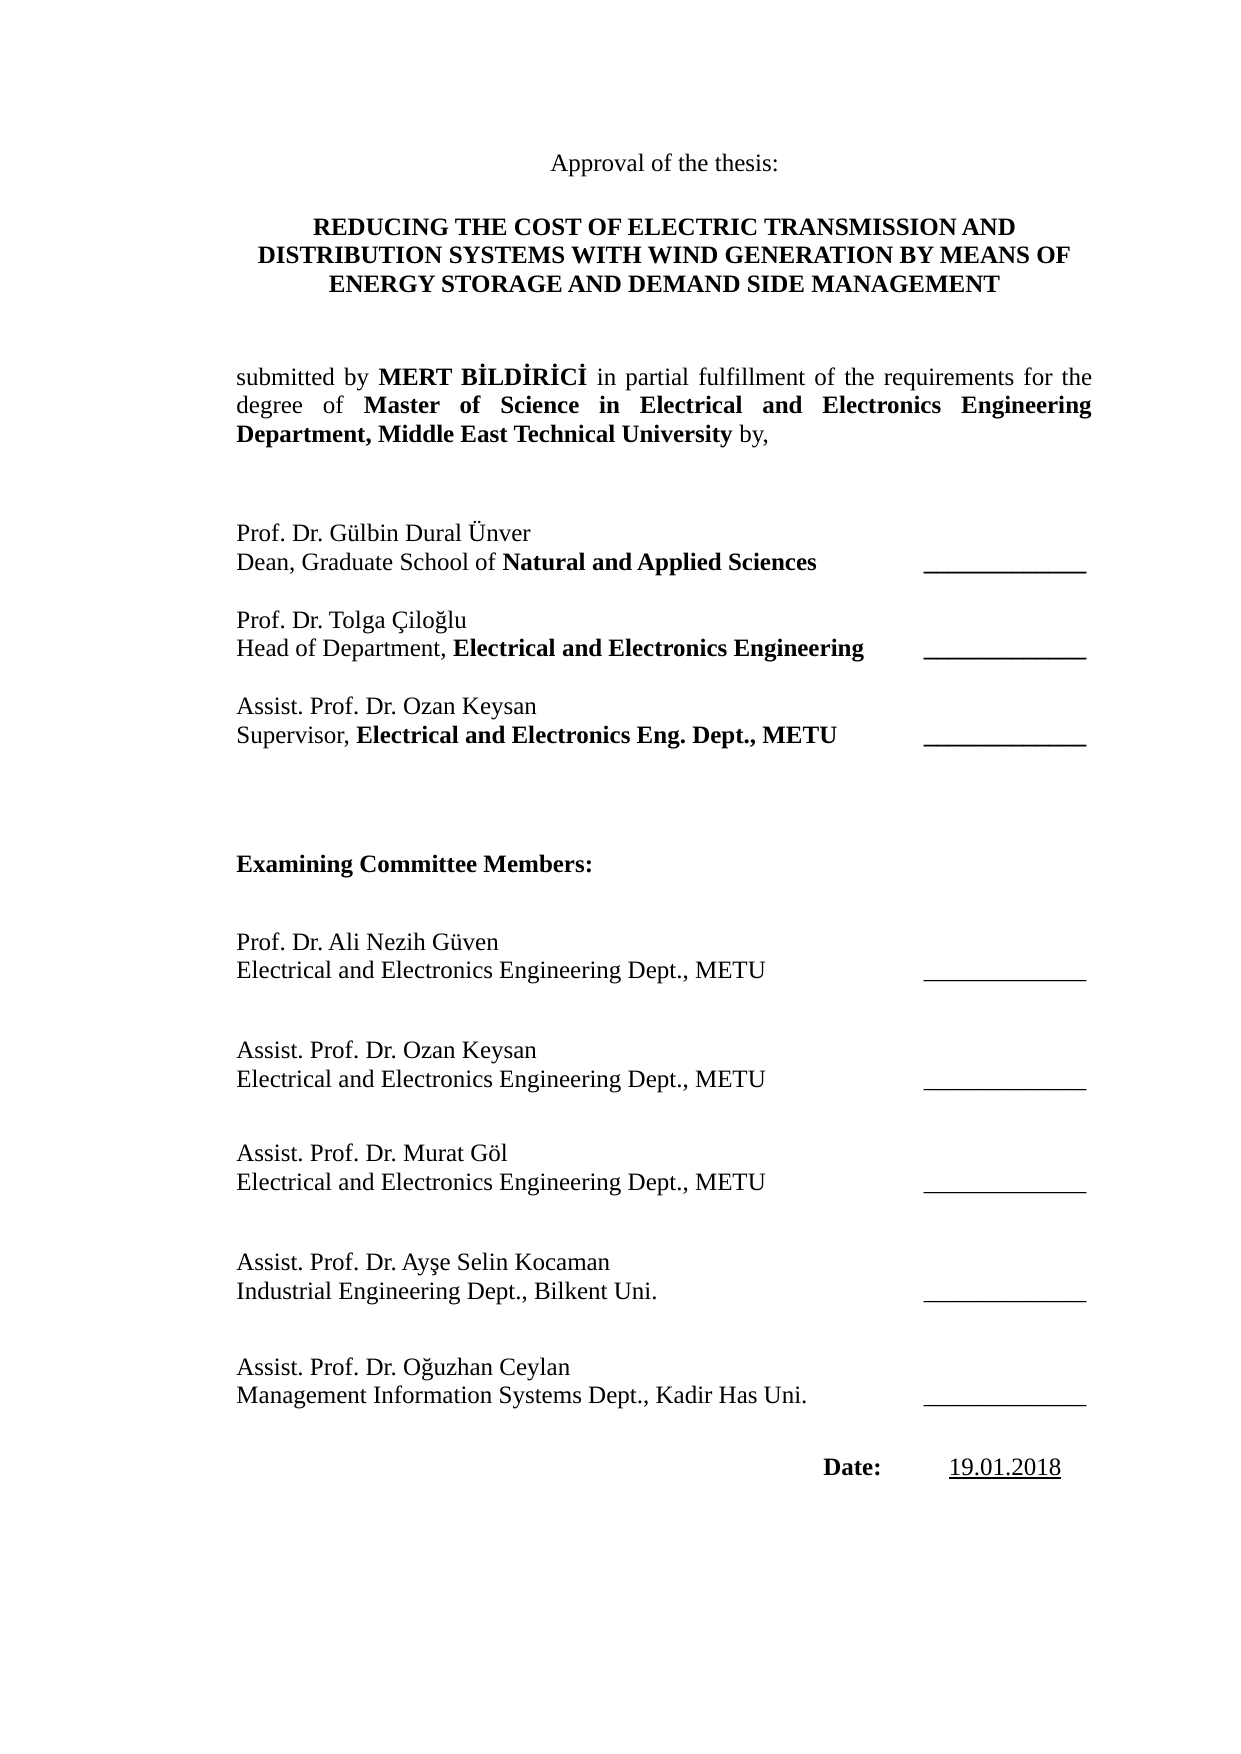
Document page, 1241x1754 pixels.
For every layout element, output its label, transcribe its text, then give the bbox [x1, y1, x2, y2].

table_header Prof. Dr. Gülbin Dural Ünver Dean, Graduate School of Natural and Applied Sciences [225, 519, 892, 576]
table_cell _____________ [893, 691, 1117, 748]
table_cell 19.01.2018 [893, 1409, 1117, 1481]
text submitted by MERT BİLDİRİCİ in partial fulfillment of the requirements for the degree of Master of Science in Electrical and Electronics Engineering Department, Middle East Technical University by, [236, 362, 1093, 448]
table_cell Assist. Prof. Dr. Oğuzhan Ceylan Management Information Systems Dept., Kadir Has Uni. [225, 1305, 892, 1409]
table_cell Assist. Prof. Dr. Murat Göl Electrical and Electronics Engineering Dept., METU [225, 1093, 892, 1196]
table_cell Date: [225, 1409, 892, 1481]
table_cell Prof. Dr. Ali Nezih Güven Electrical and Electronics Engineering Dept., METU [225, 878, 892, 984]
table_cell [893, 662, 1117, 691]
table_cell _____________ [893, 878, 1117, 984]
table_cell Assist. Prof. Dr. Ayşe Selin Kocaman Industrial Engineering Dept., Bilkent Uni. [225, 1196, 892, 1304]
table_cell [225, 749, 892, 820]
table_cell _____________ [893, 1196, 1117, 1304]
table_cell Assist. Prof. Dr. Ozan Keysan Supervisor, Electrical and Electronics Eng. Dept., METU [225, 691, 892, 748]
table_cell _____________ [893, 605, 1117, 662]
table_cell _____________ [893, 1305, 1117, 1409]
table_cell _____________ [893, 1093, 1117, 1196]
table_cell [893, 749, 1117, 820]
table_cell Examining Committee Members: [225, 820, 892, 878]
table_cell Assist. Prof. Dr. Ozan Keysan Electrical and Electronics Engineering Dept., METU [225, 984, 892, 1093]
table_cell [225, 576, 892, 605]
table_cell [225, 662, 892, 691]
table_cell [893, 820, 1117, 878]
table_cell _____________ [893, 984, 1117, 1093]
table_cell Prof. Dr. Tolga Çiloğlu Head of Department, Electrical and Electronics Engineering [225, 605, 892, 662]
text Approval of the thesis: [236, 148, 1093, 176]
table_cell [893, 576, 1117, 605]
text REDUCING THE COST OF ELECTRIC TRANSMISSION AND DISTRIBUTION SYSTEMS WITH WIND GENERATION BY MEANS OF ENERGY STORAGE AND DEMAND SIDE MANAGEMENT [236, 212, 1093, 298]
table_header _____________ [893, 519, 1117, 576]
